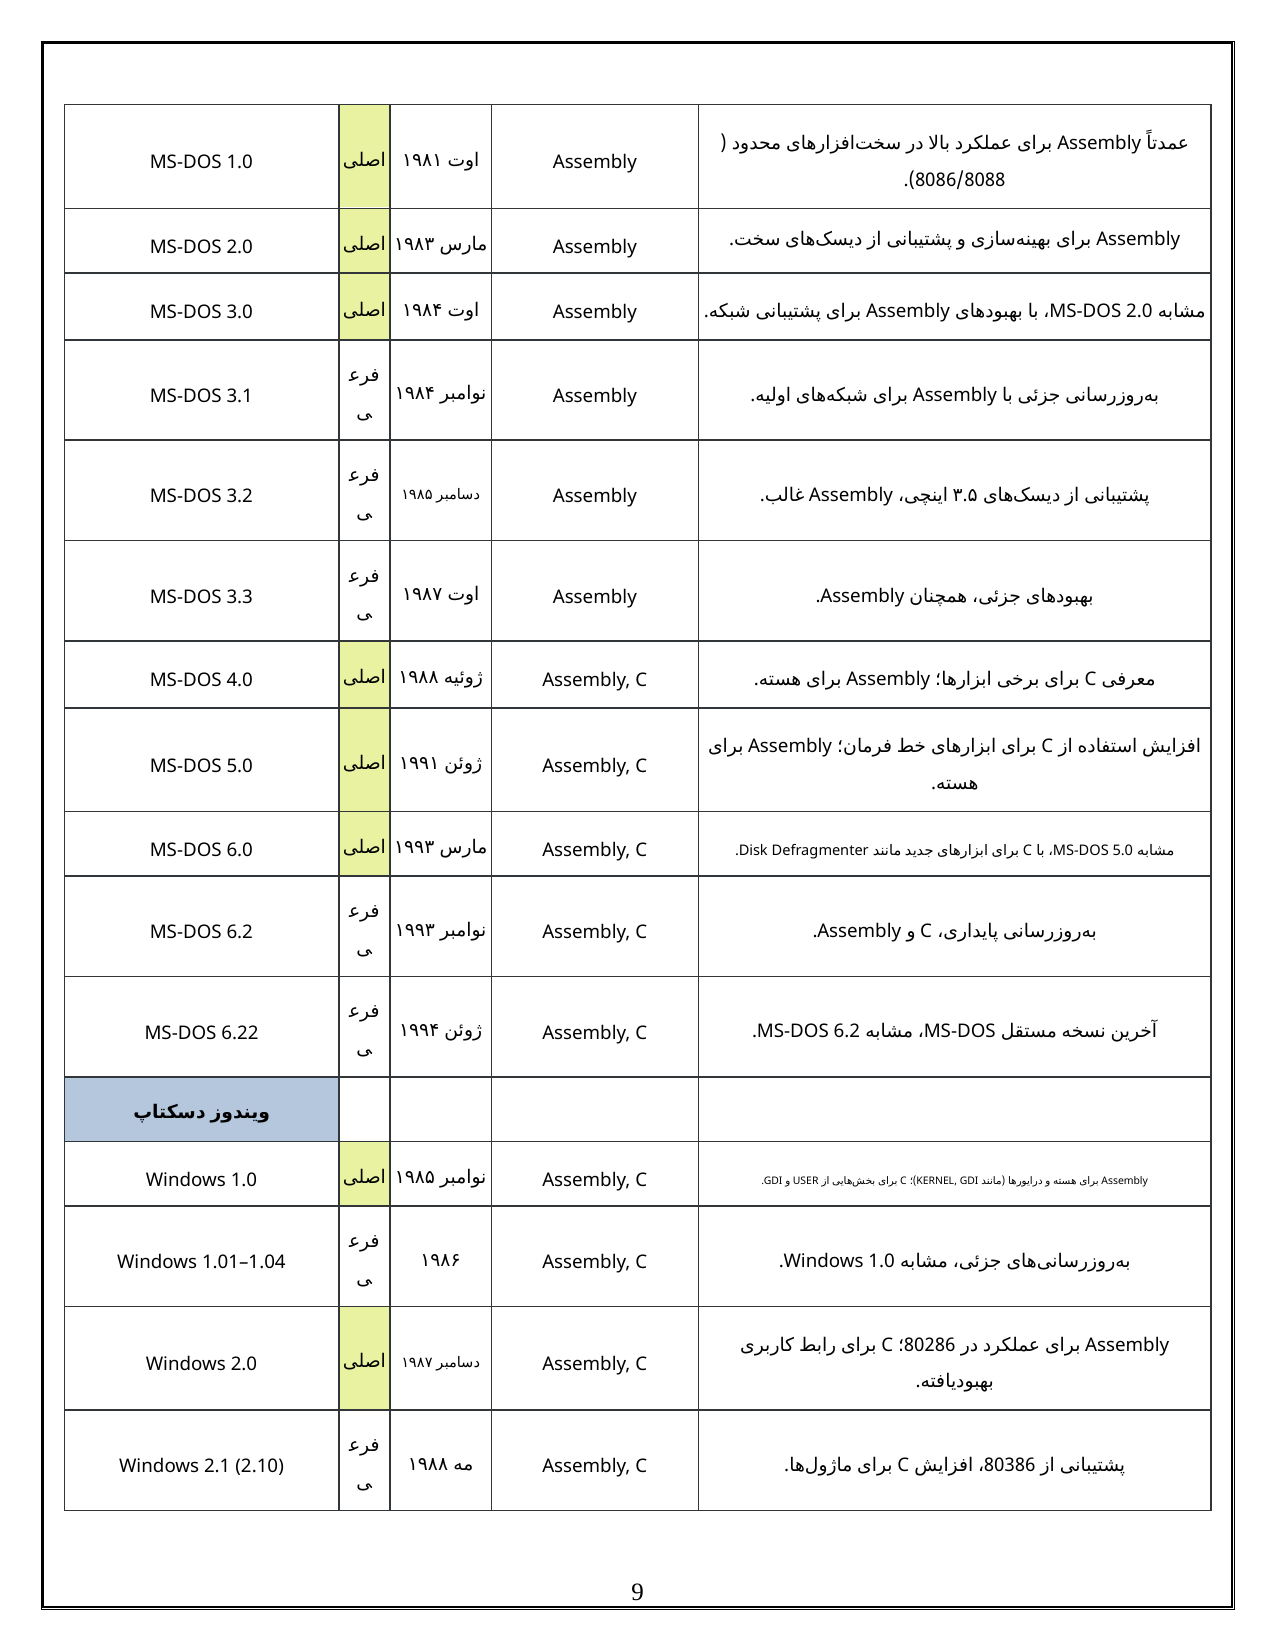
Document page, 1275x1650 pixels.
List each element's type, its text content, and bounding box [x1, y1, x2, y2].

table_cell MS-DOS 3.3 [65, 541, 338, 640]
table_cell معرفی C برای برخی ابزارها؛ Assembly برای هسته. [699, 642, 1210, 707]
table_cell Assembly [492, 105, 698, 207]
table_cell مشابه MS-DOS 2.0، با بهبودهای Assembly برای پشتیبانی شبکه. [699, 274, 1210, 339]
table_cell Assembly برای هسته و درایورها (مانند KERNEL, GDI)؛ C برای بخش‌هایی از USER و GDI. [699, 1142, 1210, 1205]
table_cell MS-DOS 6.0 [65, 812, 338, 875]
table_cell Assembly, C [492, 642, 698, 707]
table_cell Windows 2.1 (2.10) [65, 1411, 338, 1509]
table_cell پشتیبانی از 80386، افزایش C برای ماژول‌ها. [699, 1411, 1210, 1509]
table_cell اوت ۱۹۸۱ [391, 105, 491, 207]
table_cell Assembly, C [492, 1307, 698, 1409]
table_cell اصلی [340, 1142, 389, 1205]
table_cell Assembly, C [492, 977, 698, 1076]
table_cell بهبودهای جزئی، همچنان Assembly. [699, 541, 1210, 640]
table_cell دسامبر ۱۹۸۵ [391, 441, 491, 540]
table_cell MS-DOS 3.1 [65, 341, 338, 439]
table_cell Windows 2.0 [65, 1307, 338, 1409]
table_cell اوت ۱۹۸۷ [391, 541, 491, 640]
table_cell فرعی [340, 441, 389, 540]
table_cell Assembly برای عملکرد در 80286؛ C برای رابط کاربری بهبودیافته. [699, 1307, 1210, 1409]
table_cell MS-DOS 3.2 [65, 441, 338, 540]
table_cell مارس ۱۹۸۳ [391, 209, 491, 272]
table_cell ژوئن ۱۹۹۴ [391, 977, 491, 1076]
table_cell اصلی [340, 812, 389, 875]
table_cell فرعی [340, 1207, 389, 1306]
table_cell Assembly [492, 541, 698, 640]
table_cell Assembly, C [492, 1207, 698, 1306]
table_cell اصلی [340, 105, 389, 207]
table_cell اصلی [340, 209, 389, 272]
table_cell MS-DOS 3.0 [65, 274, 338, 339]
table_cell اصلی [340, 709, 389, 811]
table_cell ژوئن ۱۹۹۱ [391, 709, 491, 811]
table_cell افزایش استفاده از C برای ابزارهای خط فرمان؛ Assembly برای هسته. [699, 709, 1210, 811]
table_cell به‌روزرسانی‌های جزئی، مشابه Windows 1.0. [699, 1207, 1210, 1306]
table_cell Windows 1.01–1.04 [65, 1207, 338, 1306]
table_cell Assembly, C [492, 709, 698, 811]
table_cell به‌روزرسانی پایداری، C و Assembly. [699, 877, 1210, 976]
table_cell نوامبر ۱۹۸۵ [391, 1142, 491, 1205]
table_cell Assembly [492, 209, 698, 272]
table_cell پشتیبانی از دیسک‌های ۳.۵ اینچی، Assembly غالب. [699, 441, 1210, 540]
table_cell اصلی [340, 1307, 389, 1409]
table_cell [699, 1078, 1210, 1141]
table_cell ویندوز دسکتاپ [65, 1078, 338, 1141]
table_cell Assembly, C [492, 1142, 698, 1205]
table_cell Assembly [492, 341, 698, 439]
table_cell فرعی [340, 341, 389, 439]
table_cell فرعی [340, 977, 389, 1076]
table_cell Assembly برای بهینه‌سازی و پشتیبانی از دیسک‌های سخت. [699, 209, 1210, 272]
table_cell [340, 1078, 389, 1141]
table_cell مه ۱۹۸۸ [391, 1411, 491, 1509]
table_cell مارس ۱۹۹۳ [391, 812, 491, 875]
table_cell فرعی [340, 1411, 389, 1509]
table_cell مشابه MS-DOS 5.0، با C برای ابزارهای جدید مانند Disk Defragmenter. [699, 812, 1210, 875]
table_cell به‌روزرسانی جزئی با Assembly برای شبکه‌های اولیه. [699, 341, 1210, 439]
table_cell Windows 1.0 [65, 1142, 338, 1205]
table_cell اصلی [340, 274, 389, 339]
table_cell Assembly, C [492, 877, 698, 976]
table_cell فرعی [340, 877, 389, 976]
table_cell عمدتاً Assembly برای عملکرد بالا در سخت‌افزارهای محدود (8086/8088). [699, 105, 1210, 207]
table_cell MS-DOS 4.0 [65, 642, 338, 707]
table_cell Assembly, C [492, 812, 698, 875]
table_cell Assembly [492, 274, 698, 339]
table_cell MS-DOS 6.22 [65, 977, 338, 1076]
table_cell Assembly [492, 441, 698, 540]
table_cell دسامبر ۱۹۸۷ [391, 1307, 491, 1409]
table_cell ژوئیه ۱۹۸۸ [391, 642, 491, 707]
table_cell آخرین نسخه مستقل MS-DOS، مشابه MS-DOS 6.2. [699, 977, 1210, 1076]
table_cell Assembly, C [492, 1411, 698, 1509]
table_cell ۱۹۸۶ [391, 1207, 491, 1306]
table_cell اصلی [340, 642, 389, 707]
table_cell MS-DOS 6.2 [65, 877, 338, 976]
table_cell نوامبر ۱۹۹۳ [391, 877, 491, 976]
table_cell MS-DOS 1.0 [65, 105, 338, 207]
table_cell اوت ۱۹۸۴ [391, 274, 491, 339]
table_cell نوامبر ۱۹۸۴ [391, 341, 491, 439]
table_cell MS-DOS 2.0 [65, 209, 338, 272]
table_cell [391, 1078, 491, 1141]
table_cell MS-DOS 5.0 [65, 709, 338, 811]
table_cell فرعی [340, 541, 389, 640]
table_cell [492, 1078, 698, 1141]
